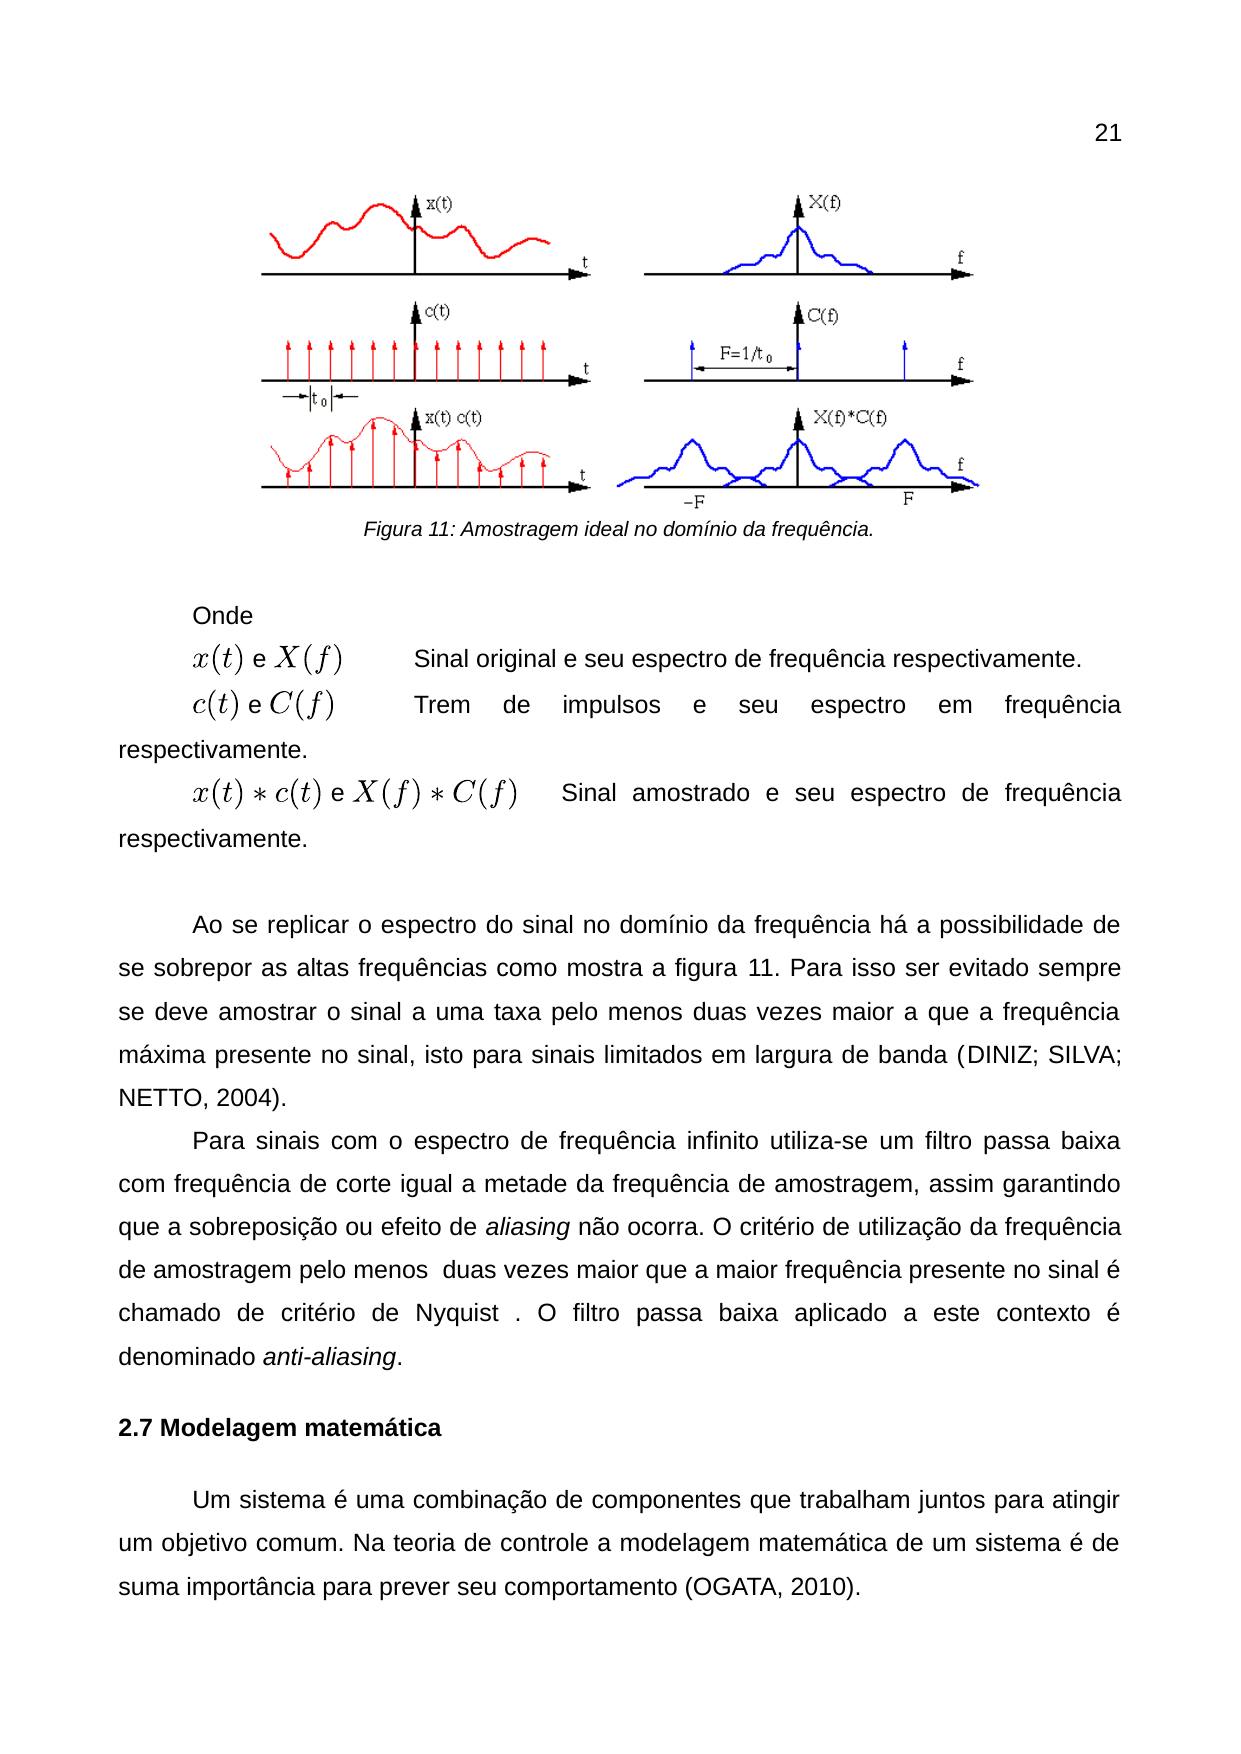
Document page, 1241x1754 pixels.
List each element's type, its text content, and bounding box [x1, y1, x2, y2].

text e Trem de impulsos e seu espectro em frequência respectivamente. [118, 689, 1122, 764]
text Onde [118, 601, 1122, 629]
text e [246, 644, 273, 675]
text Ao se replicar o espectro do sinal no domínio da frequência há a possibilidade de se sobrepor as altas frequências como mostra a figura 11. Para isso ser evitado sempre se deve amostrar o sinal a uma taxa pelo menos duas vezes maior a que a frequência máxima presente no sinal, isto para sinais limitados em largura de banda (DINIZ; SILVA; NETTO, 2004). [118, 910, 1122, 1111]
text Figura 11: Amostragem ideal no domínio da frequência. [252, 512, 988, 540]
subtitle 2.7 Modelagem matemática [118, 1413, 1122, 1442]
text Um sistema é uma combinação de componentes que trabalham juntos para atingir um objetivo comum. Na teoria de controle a modelagem matemática de um sistema é de suma importância para prever seu comportamento (OGATA, 2010). [118, 1485, 1122, 1600]
text [118, 644, 191, 675]
text e Sinal amostrado e seu espectro de frequência respectivamente. [118, 778, 1122, 853]
text Sinal original e seu espectro de frequência respectivamente. [345, 644, 1122, 675]
text Para sinais com o espectro de frequência infinito utiliza-se um filtro passa baixa com frequência de corte igual a metade da frequência de amostragem, assim garantindo que a sobreposição ou efeito de aliasing não ocorra. O critério de utilização da frequência de amostragem pelo menos duas vezes maior que a maior frequência presente no sinal é chamado de critério de Nyquist . O filtro passa baixa aplicado a este contexto é denominado anti-aliasing. [118, 1126, 1122, 1370]
picture [252, 188, 989, 512]
